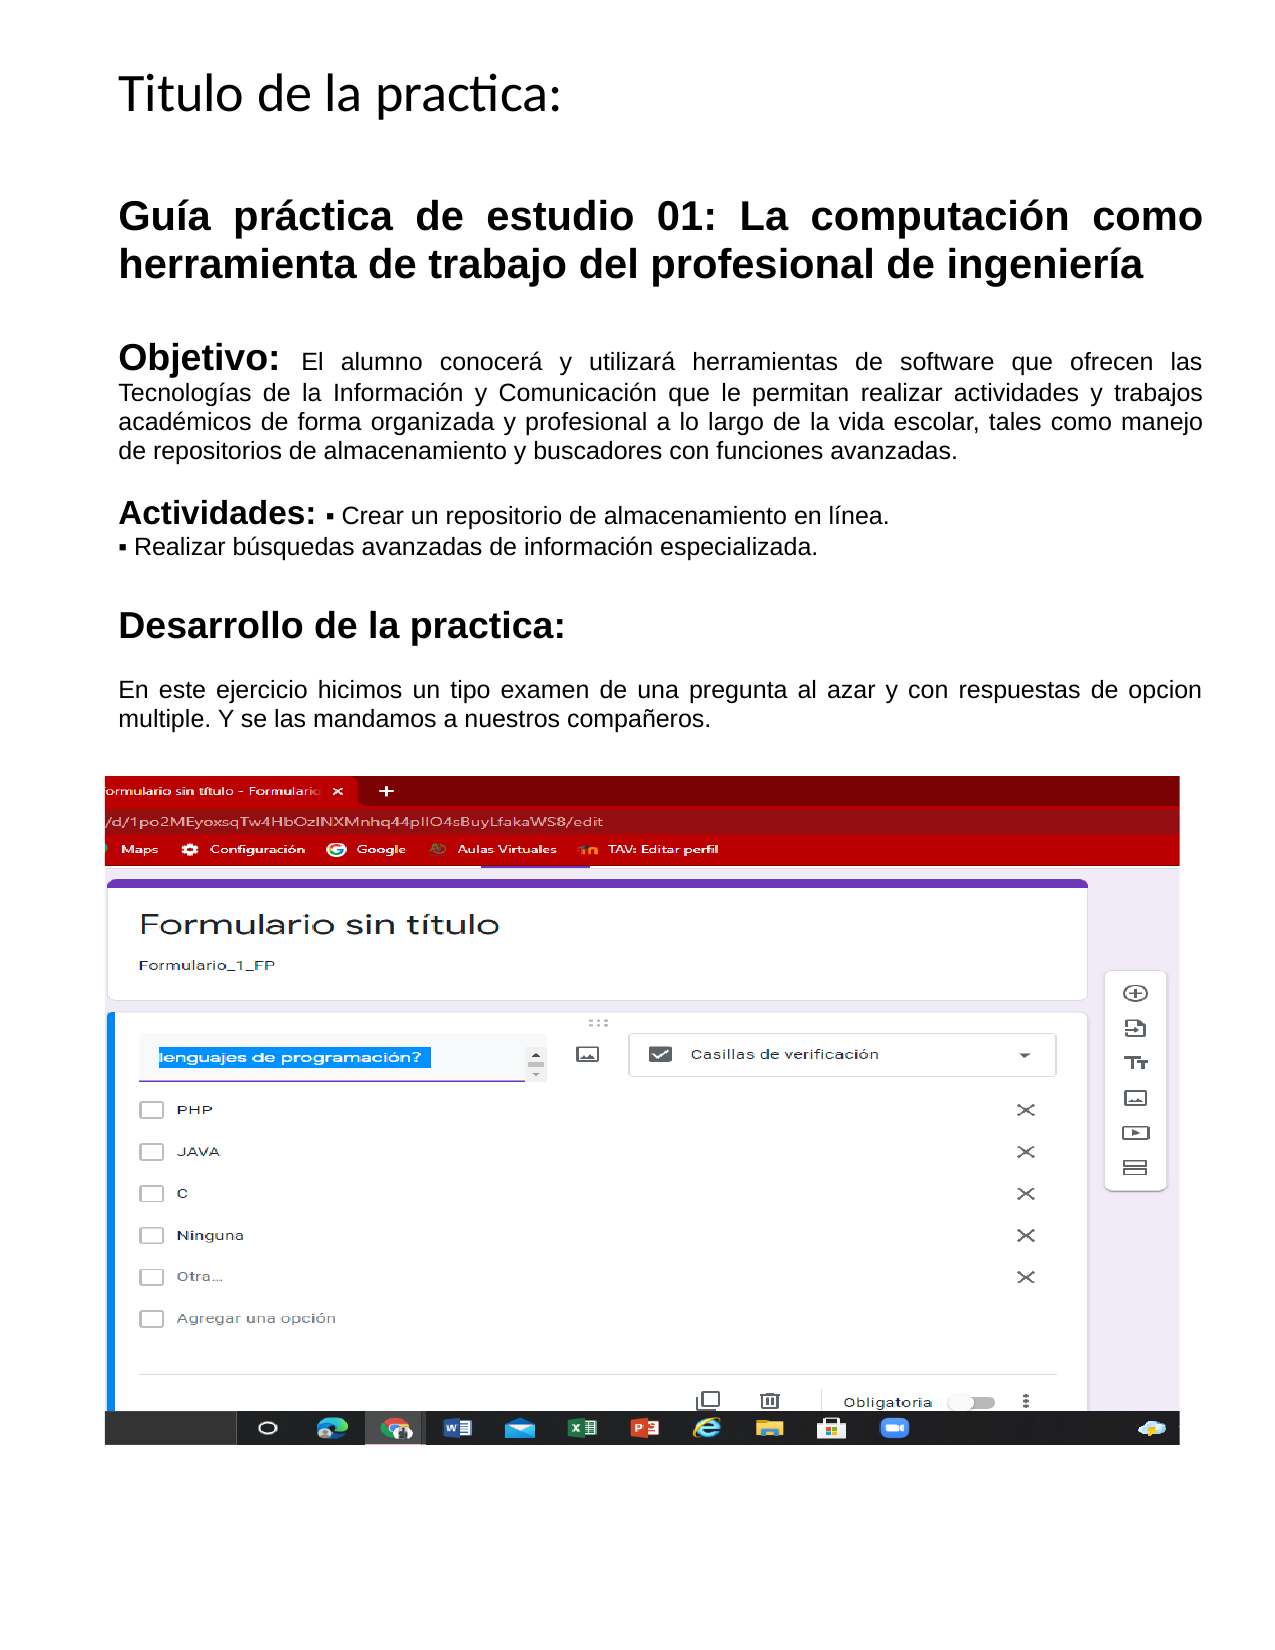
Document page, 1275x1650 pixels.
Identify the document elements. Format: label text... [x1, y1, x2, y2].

text Desarrollo de la practica: [118, 604, 1205, 647]
text Guía práctica de estudio 01: La computación como herramienta de trabajo del profesional de ingeniería [118, 191, 1205, 287]
text ▪ Realizar búsquedas avanzadas de información especializada. [118, 532, 1205, 561]
text Actividades: ▪ Crear un repositorio de almacenamiento en línea. [118, 493, 1205, 532]
text Objetivo: El alumno conocerá y utilizará herramientas de software que ofrecen las Tecnologías de la Información y Comunicación que le permitan realizar actividades y trabajos académicos de forma organizada y profesional a lo largo de la vida escolar, tales como manejo de repositorios de almacenamiento y buscadores con funciones avanzadas. [118, 335, 1205, 464]
text Titulo de la practica: [118, 59, 1205, 125]
text En este ejercicio hicimos un tipo examen de una pregunta al azar y con respuestas de opcion multiple. Y se las mandamos a nuestros compañeros. [118, 676, 1205, 733]
